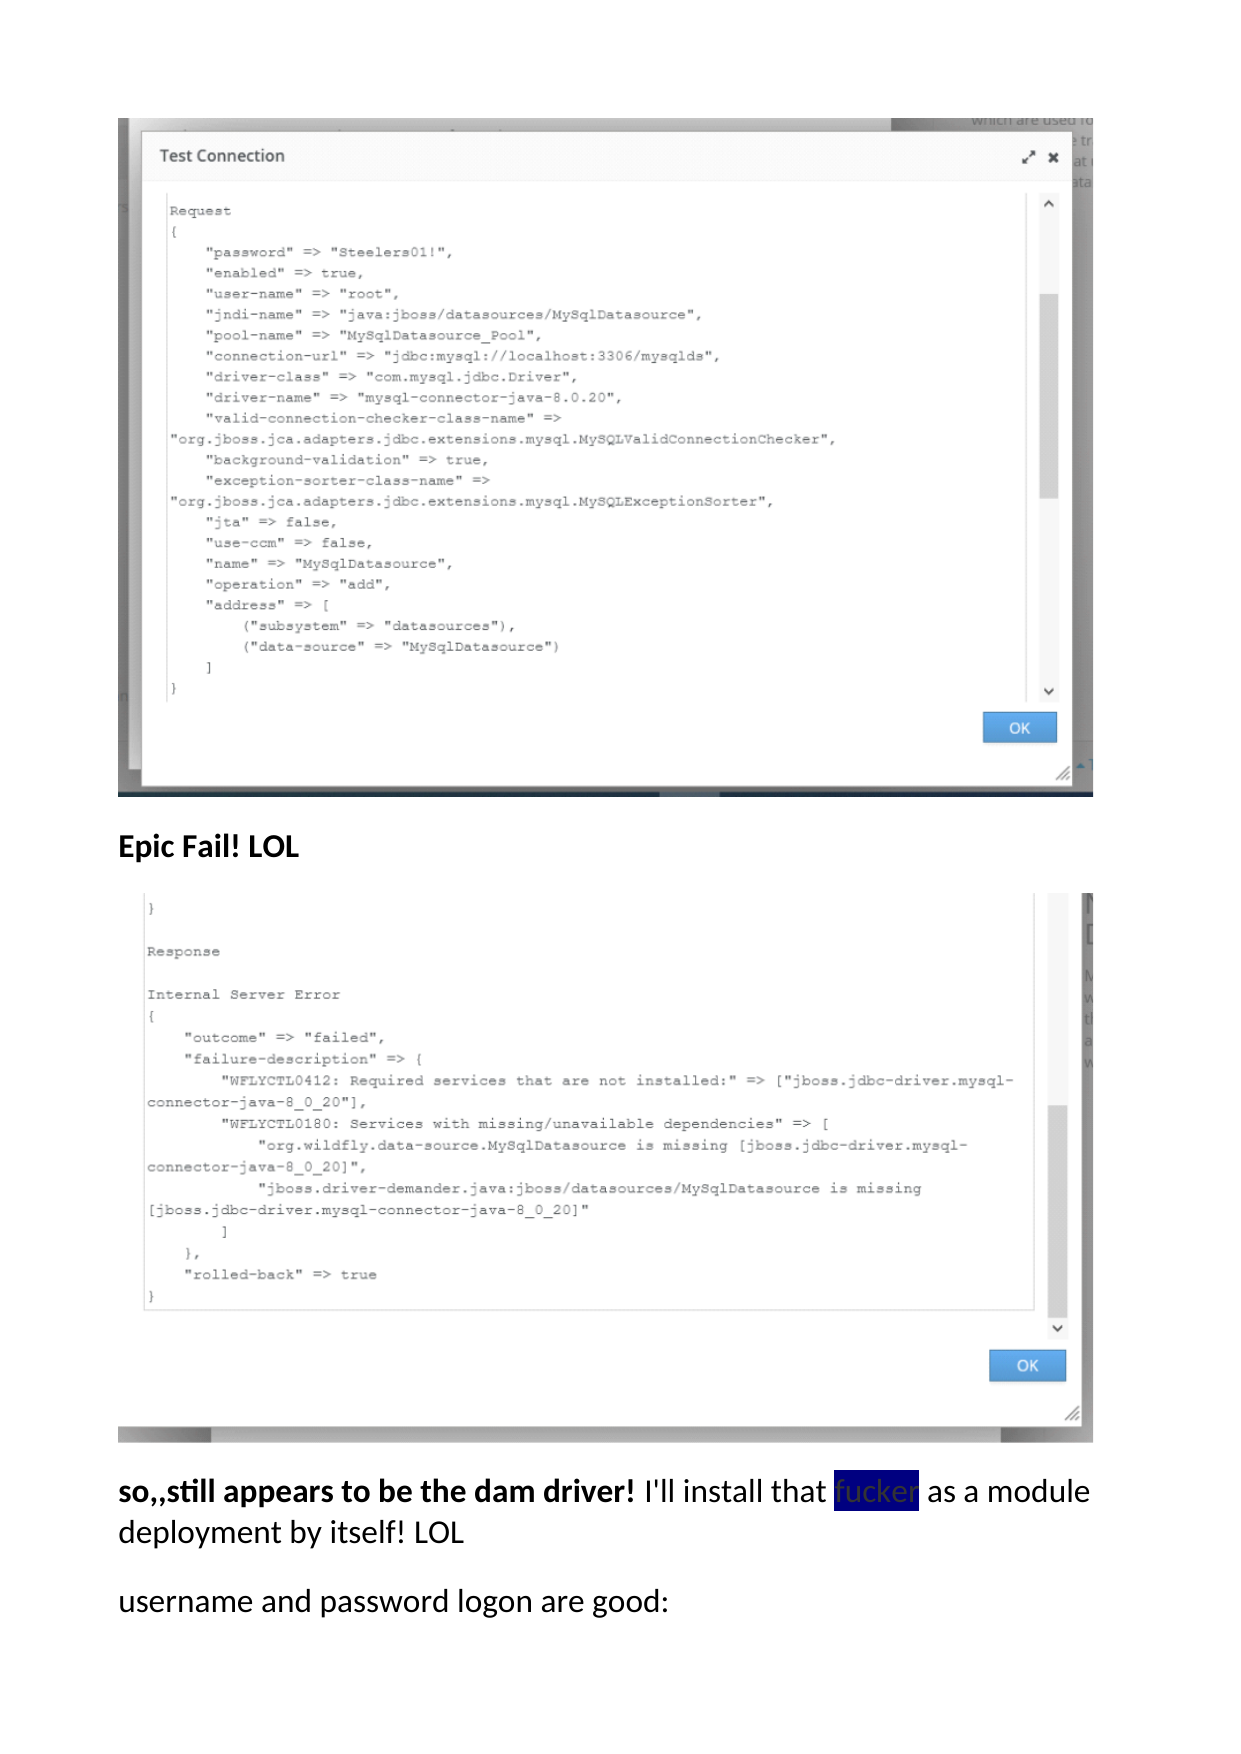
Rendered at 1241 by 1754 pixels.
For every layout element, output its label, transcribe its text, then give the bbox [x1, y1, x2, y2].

text Epic Fail! LOL [118, 825, 1122, 866]
text so,,still appears to be the dam driver! I'll install that fucker as a module deployment by itself! LOL [118, 1470, 1122, 1552]
text username and password logon are good: [118, 1580, 1122, 1621]
